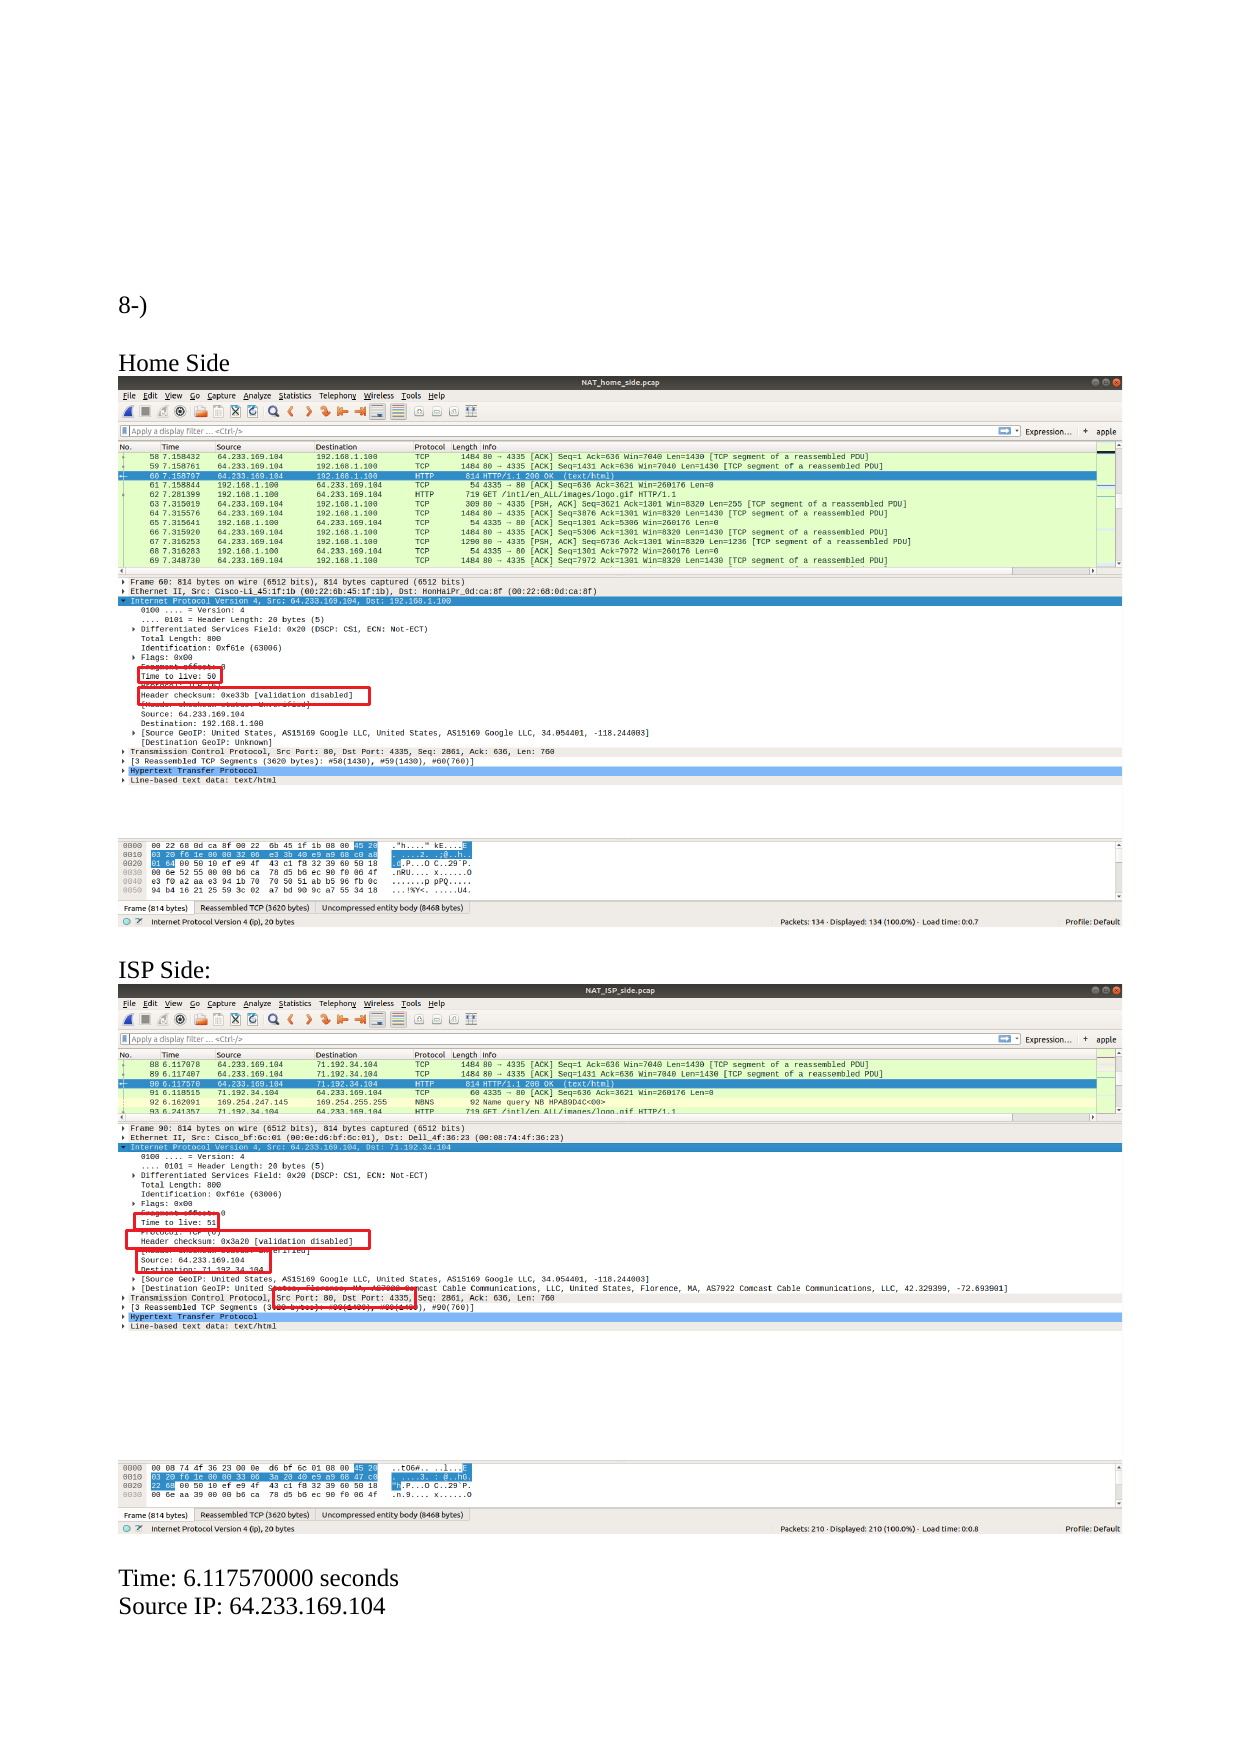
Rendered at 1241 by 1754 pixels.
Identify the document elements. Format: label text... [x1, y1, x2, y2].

text ISP Side: [118, 955, 1122, 984]
text Home Side [118, 348, 1122, 376]
text Time: 6.117570000 seconds [118, 1563, 1122, 1591]
text 8-) [118, 291, 1122, 319]
picture [118, 376, 1123, 927]
picture [118, 984, 1123, 1534]
text Source IP: 64.233.169.104 [118, 1591, 1122, 1620]
